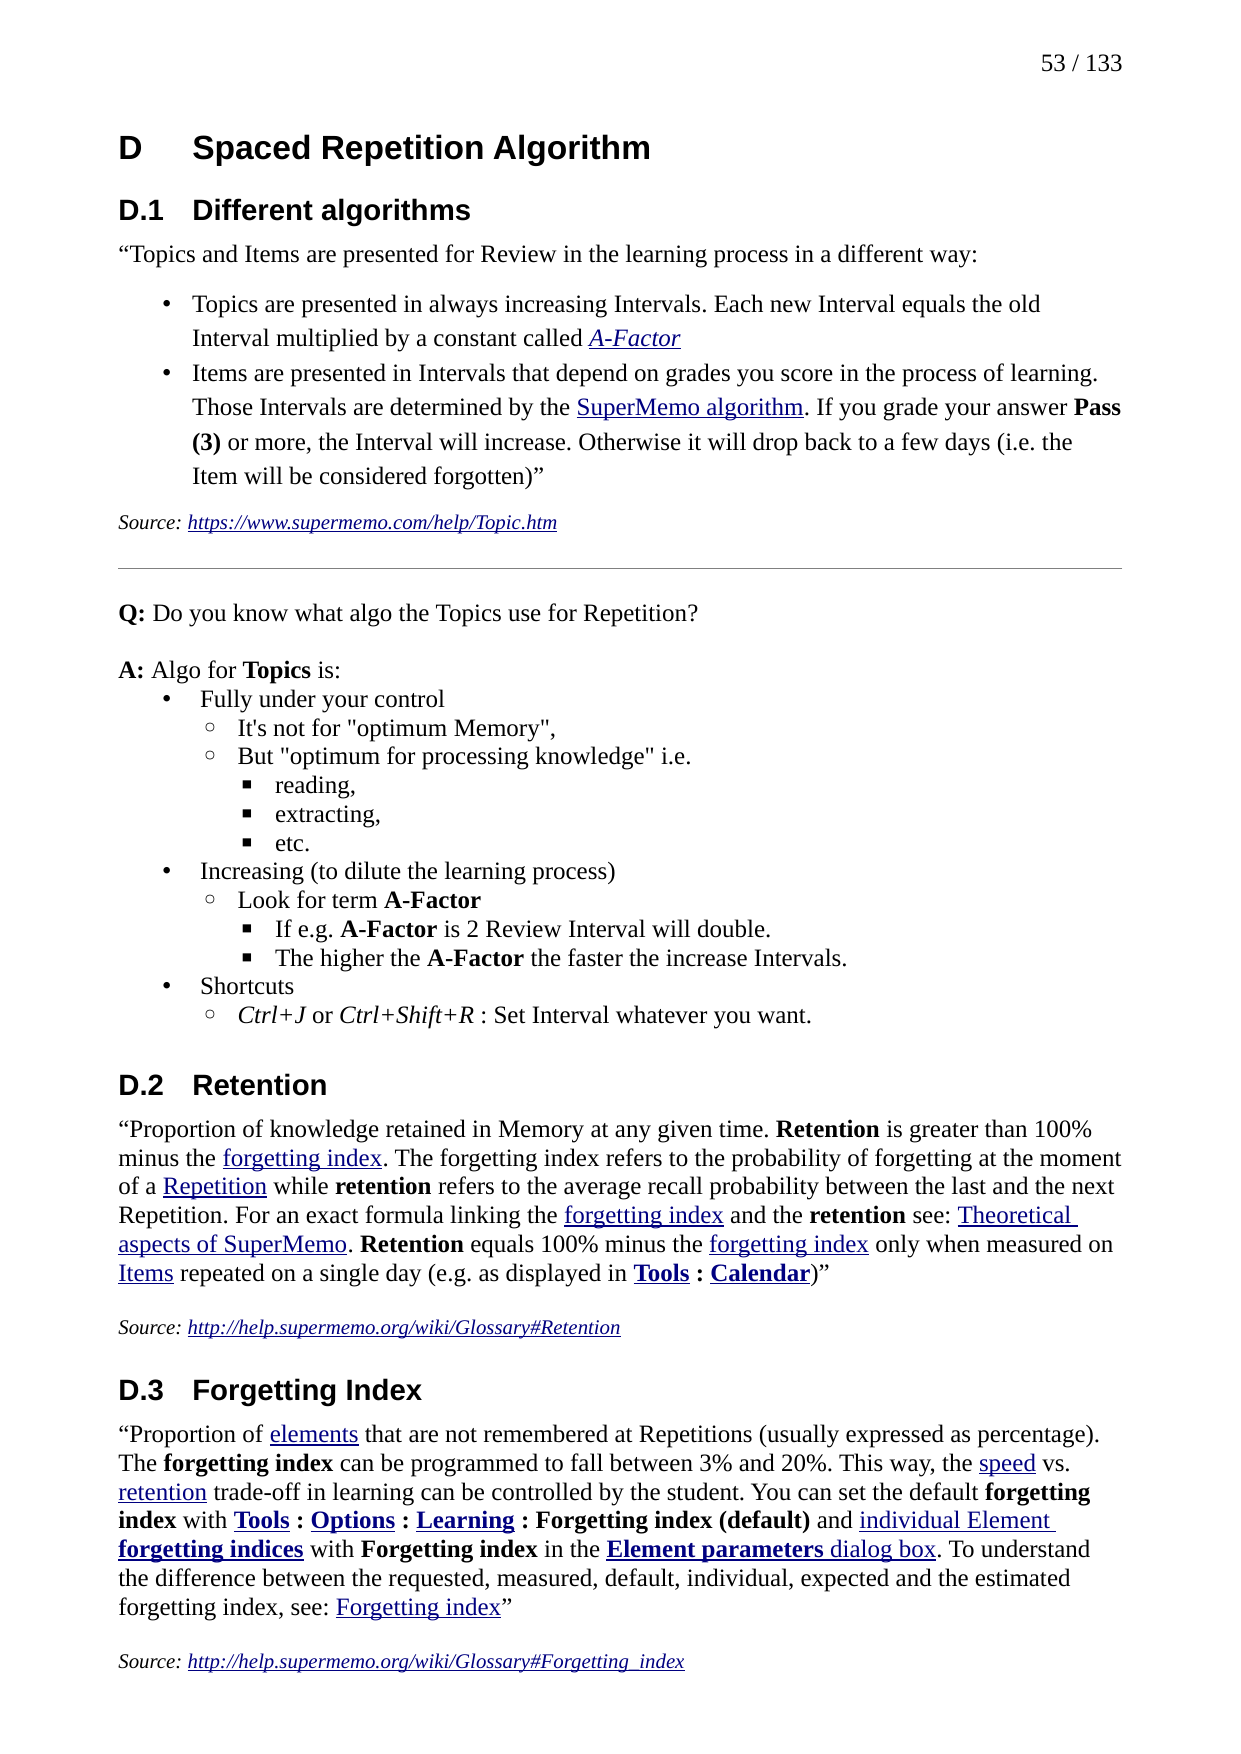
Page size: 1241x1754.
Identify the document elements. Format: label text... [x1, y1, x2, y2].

subtitle Spaced Repetition Algorithm [118, 128, 1122, 166]
list extracting, [237, 799, 1122, 828]
subtitle Forgetting Index [118, 1373, 1122, 1407]
list It's not for "optimum Memory", [200, 713, 1122, 741]
text A: Algo for Topics is: [118, 655, 1122, 684]
text Source: http://help.supermemo.org/wiki/Glossary#Forgetting_index [118, 1649, 1122, 1673]
list Ctrl+J or Ctrl+Shift+R : Set Interval whatever you want. [200, 1000, 1122, 1029]
list etc. [237, 828, 1122, 856]
text “Proportion of elements that are not remembered at Repetitions (usually expressed as percentage). The forgetting index can be programmed to fall between 3% and 20%. This way, the speed vs. retention trade-off in learning can be controlled by the student. You can set the default forgetting index with Tools : Options : Learning : Forgetting index (default) and individual Element forgetting indices with Forgetting index in the Element parameters dialog box. To understand the difference between the requested, measured, default, individual, expected and the estimated forgetting index, see: Forgetting index” [118, 1419, 1122, 1621]
list Topics are presented in always increasing Intervals. Each new Interval equals the old Interval multiplied by a constant called A-Factor [162, 289, 1122, 352]
list Look for term A-Factor [200, 885, 1122, 914]
list The higher the A-Factor the faster the increase Intervals. [237, 943, 1122, 971]
text Q: Do you know what algo the Topics use for Repetition? [118, 598, 1122, 626]
list Items are presented in Intervals that depend on grades you score in the process of learning. Those Intervals are determined by the SuperMemo algorithm. If you grade your answer Pass (3) or more, the Interval will increase. Otherwise it will drop back to a few days (i.e. the Item will be considered forgotten)” [162, 358, 1122, 490]
subtitle Retention [118, 1068, 1122, 1101]
list If e.g. A-Factor is 2 Review Interval will double. [237, 914, 1122, 943]
text Source: http://help.supermemo.org/wiki/Glossary#Retention [118, 1315, 1122, 1339]
list Increasing (to dilute the learning process) [162, 856, 1122, 885]
text “Proportion of knowledge retained in Memory at any given time. Retention is greater than 100% minus the forgetting index. The forgetting index refers to the probability of forgetting at the moment of a Repetition while retention refers to the average recall probability between the last and the next Repetition. For an exact formula linking the forgetting index and the retention see: Theoretical aspects of SuperMemo. Retention equals 100% minus the forgetting index only when measured on Items repeated on a single day (e.g. as displayed in Tools : Calendar)” [118, 1114, 1122, 1286]
subtitle Different algorithms [118, 193, 1122, 227]
list But "optimum for processing knowledge" i.e. [200, 741, 1122, 770]
text “Topics and Items are presented for Review in the learning process in a different way: [118, 239, 1122, 268]
list Fully under your control [162, 684, 1122, 713]
list Shortcuts [162, 971, 1122, 1000]
text Source: https://www.supermemo.com/help/Topic.htm [118, 510, 1122, 534]
list reading, [237, 770, 1122, 799]
